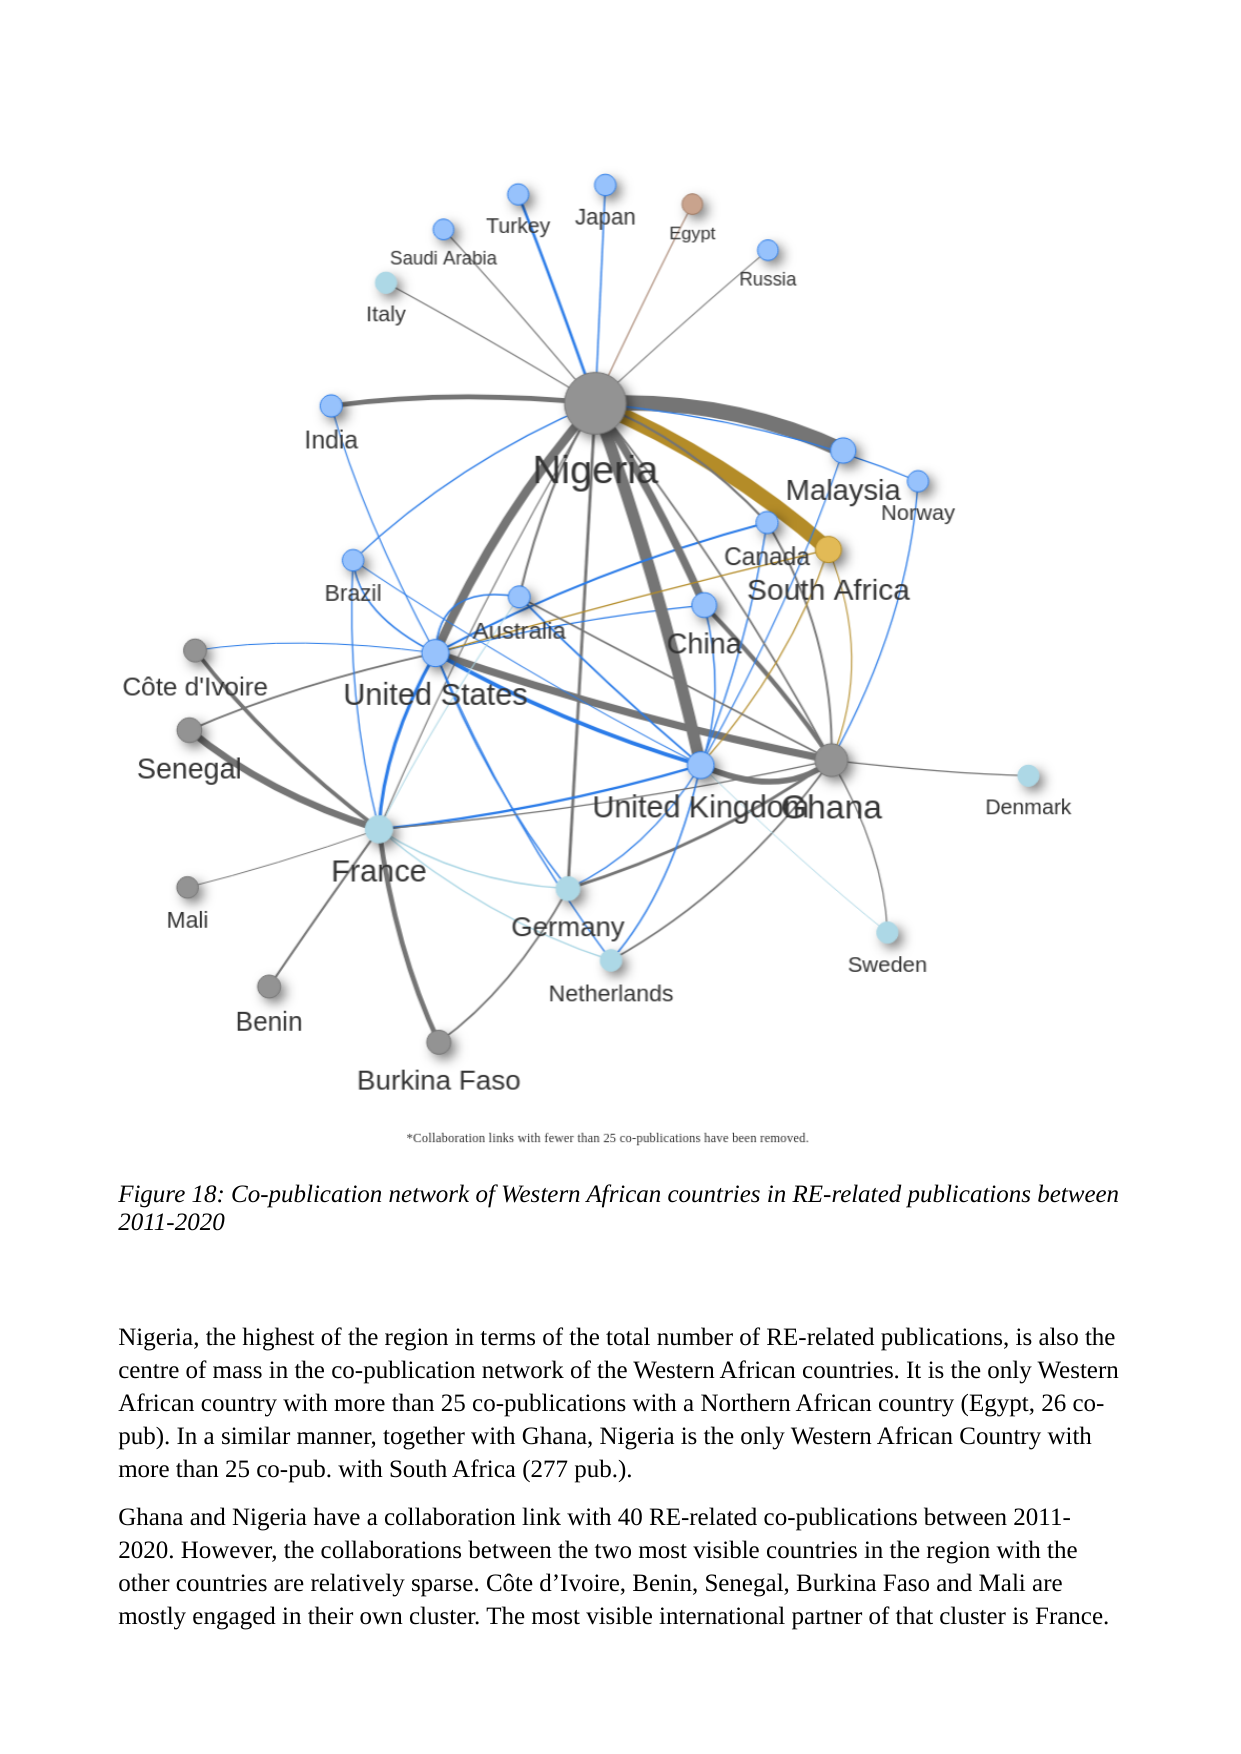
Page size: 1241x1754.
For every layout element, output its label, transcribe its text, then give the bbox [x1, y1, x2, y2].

text Figure 18: Co-publication network of Western African countries in RE-related publications between 2011-2020 [118, 1179, 1122, 1236]
text Nigeria, the highest of the region in terms of the total number of RE-related publications, is also the centre of mass in the co-publication network of the Western African countries. It is the only Western African country with more than 25 co-publications with a Northern African country (Egypt, 26 co-pub). In a similar manner, together with Ghana, Nigeria is the only Western African Country with more than 25 co-pub. with South Africa (277 pub.). [118, 1322, 1122, 1483]
text Ghana and Nigeria have a collaboration link with 40 RE-related co-publications between 2011-2020. However, the collaborations between the two most visible countries in the region with the other countries are relatively sparse. Côte d’Ivoire, Benin, Senegal, Burkina Faso and Mali are mostly engaged in their own cluster. The most visible international partner of that cluster is France. [118, 1502, 1122, 1630]
picture [118, 130, 1123, 1179]
